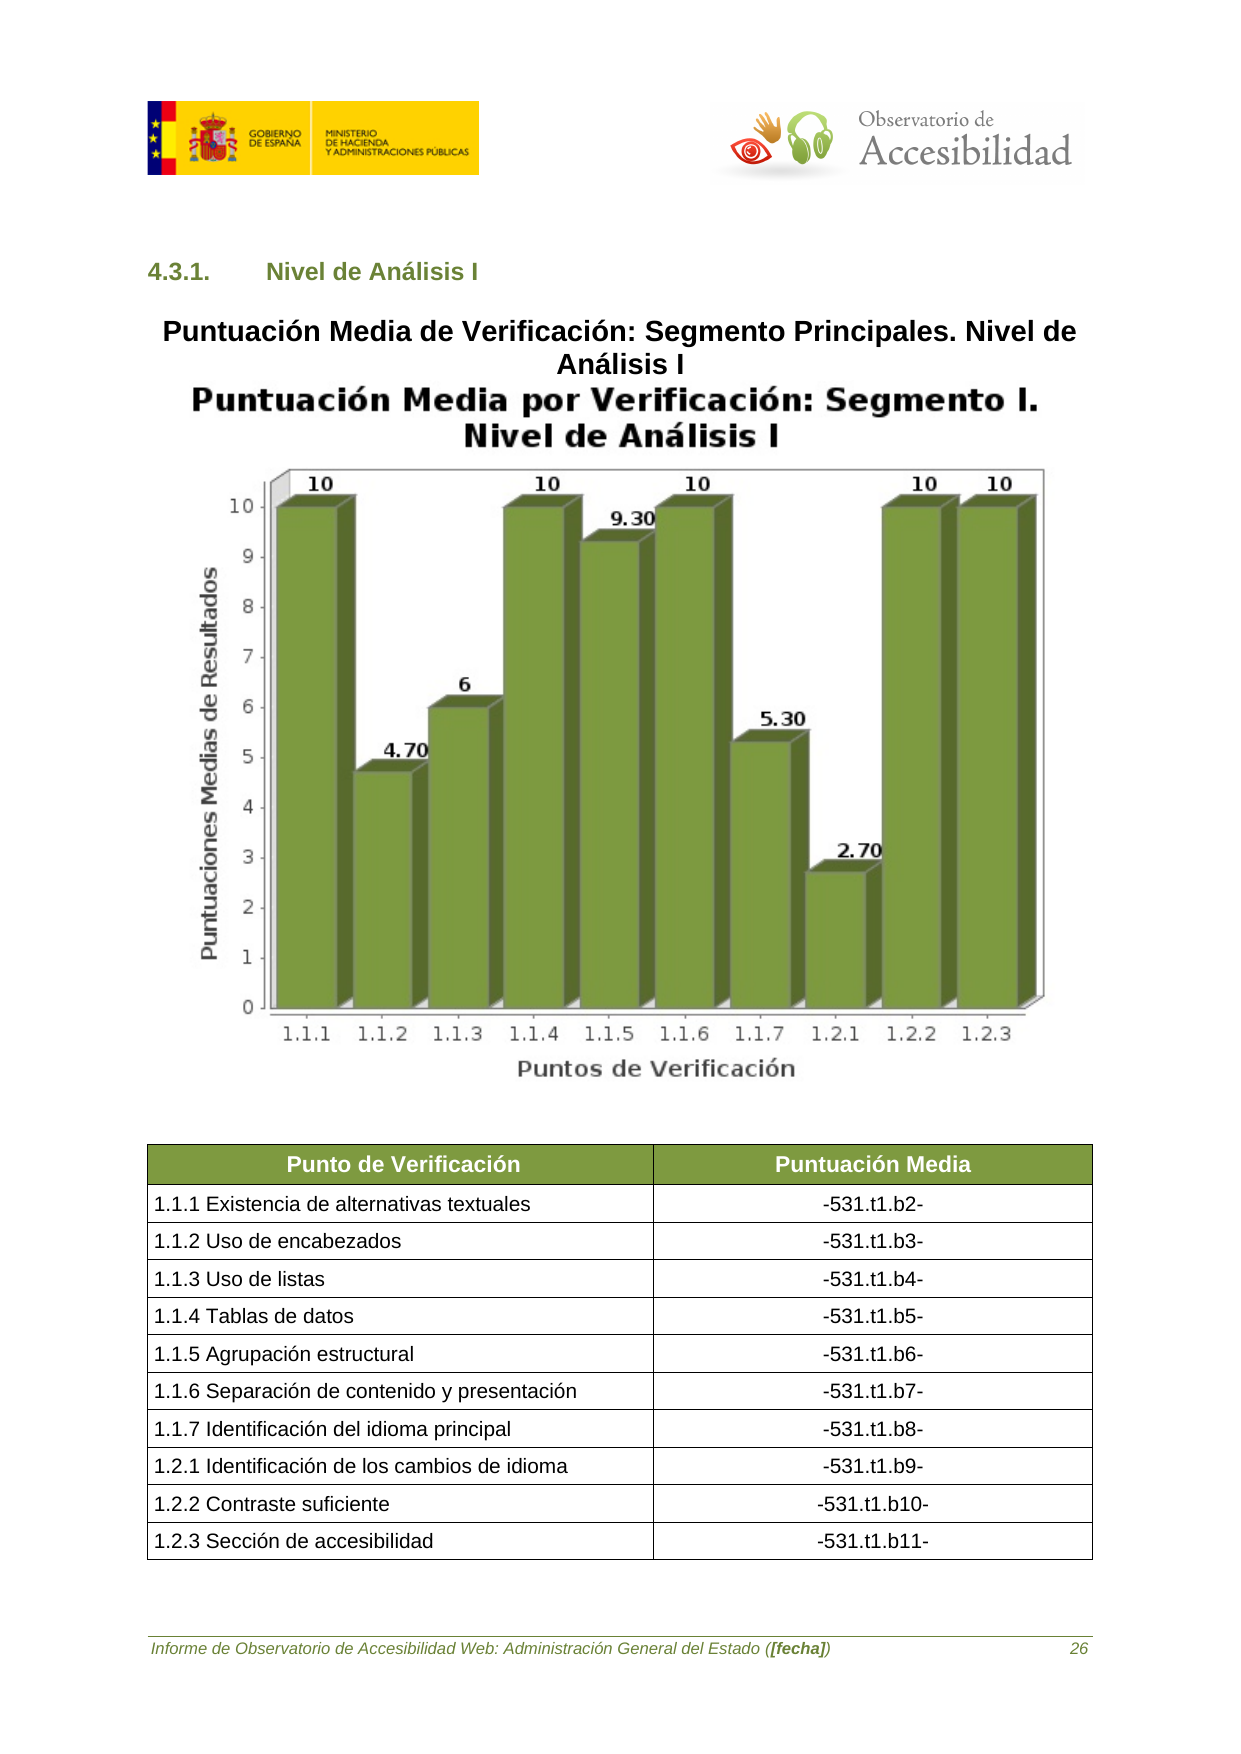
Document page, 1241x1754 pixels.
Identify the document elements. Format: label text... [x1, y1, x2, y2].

table_cell 1.1.2 Uso de encabezados [148, 1223, 653, 1259]
table_cell 1.2.2 Contraste suficiente [148, 1485, 653, 1522]
subtitle Nivel de Análisis I [148, 257, 1092, 286]
table_cell -531.t1.b8- [654, 1410, 1092, 1447]
table_cell 1.1.1 Existencia de alternativas textuales [148, 1185, 653, 1222]
table_cell 1.2.3 Sección de accesibilidad [148, 1523, 653, 1559]
table_cell 1.1.3 Uso de listas [148, 1260, 653, 1297]
table_cell -531.t1.b11- [654, 1523, 1092, 1559]
table_cell -531.t1.b4- [654, 1260, 1092, 1297]
table_cell 1.2.1 Identificación de los cambios de idioma [148, 1448, 653, 1484]
table_cell -531.t1.b10- [654, 1485, 1092, 1522]
picture [147, 101, 479, 175]
table_cell -531.t1.b9- [654, 1448, 1092, 1484]
text Puntuación Media de Verificación: Segmento Principales. Nivel de Análisis I [148, 314, 1092, 381]
table_cell 1.1.6 Separación de contenido y presentación [148, 1373, 653, 1409]
table_cell -531.t1.b6- [654, 1335, 1092, 1372]
table_cell -531.t1.b5- [654, 1298, 1092, 1334]
table_cell -531.t1.b2- [654, 1185, 1092, 1222]
table_cell 1.1.4 Tablas de datos [148, 1298, 653, 1334]
table_cell 1.1.5 Agrupación estructural [148, 1335, 653, 1372]
table_cell -531.t1.b3- [654, 1223, 1092, 1259]
table_cell -531.t1.b7- [654, 1373, 1092, 1409]
table_cell 1.1.7 Identificación del idioma principal [148, 1410, 653, 1447]
table_header Punto de Verificación [148, 1145, 653, 1184]
picture [178, 380, 1062, 1091]
table_header Puntuación Media [654, 1145, 1092, 1184]
picture [710, 102, 1086, 185]
